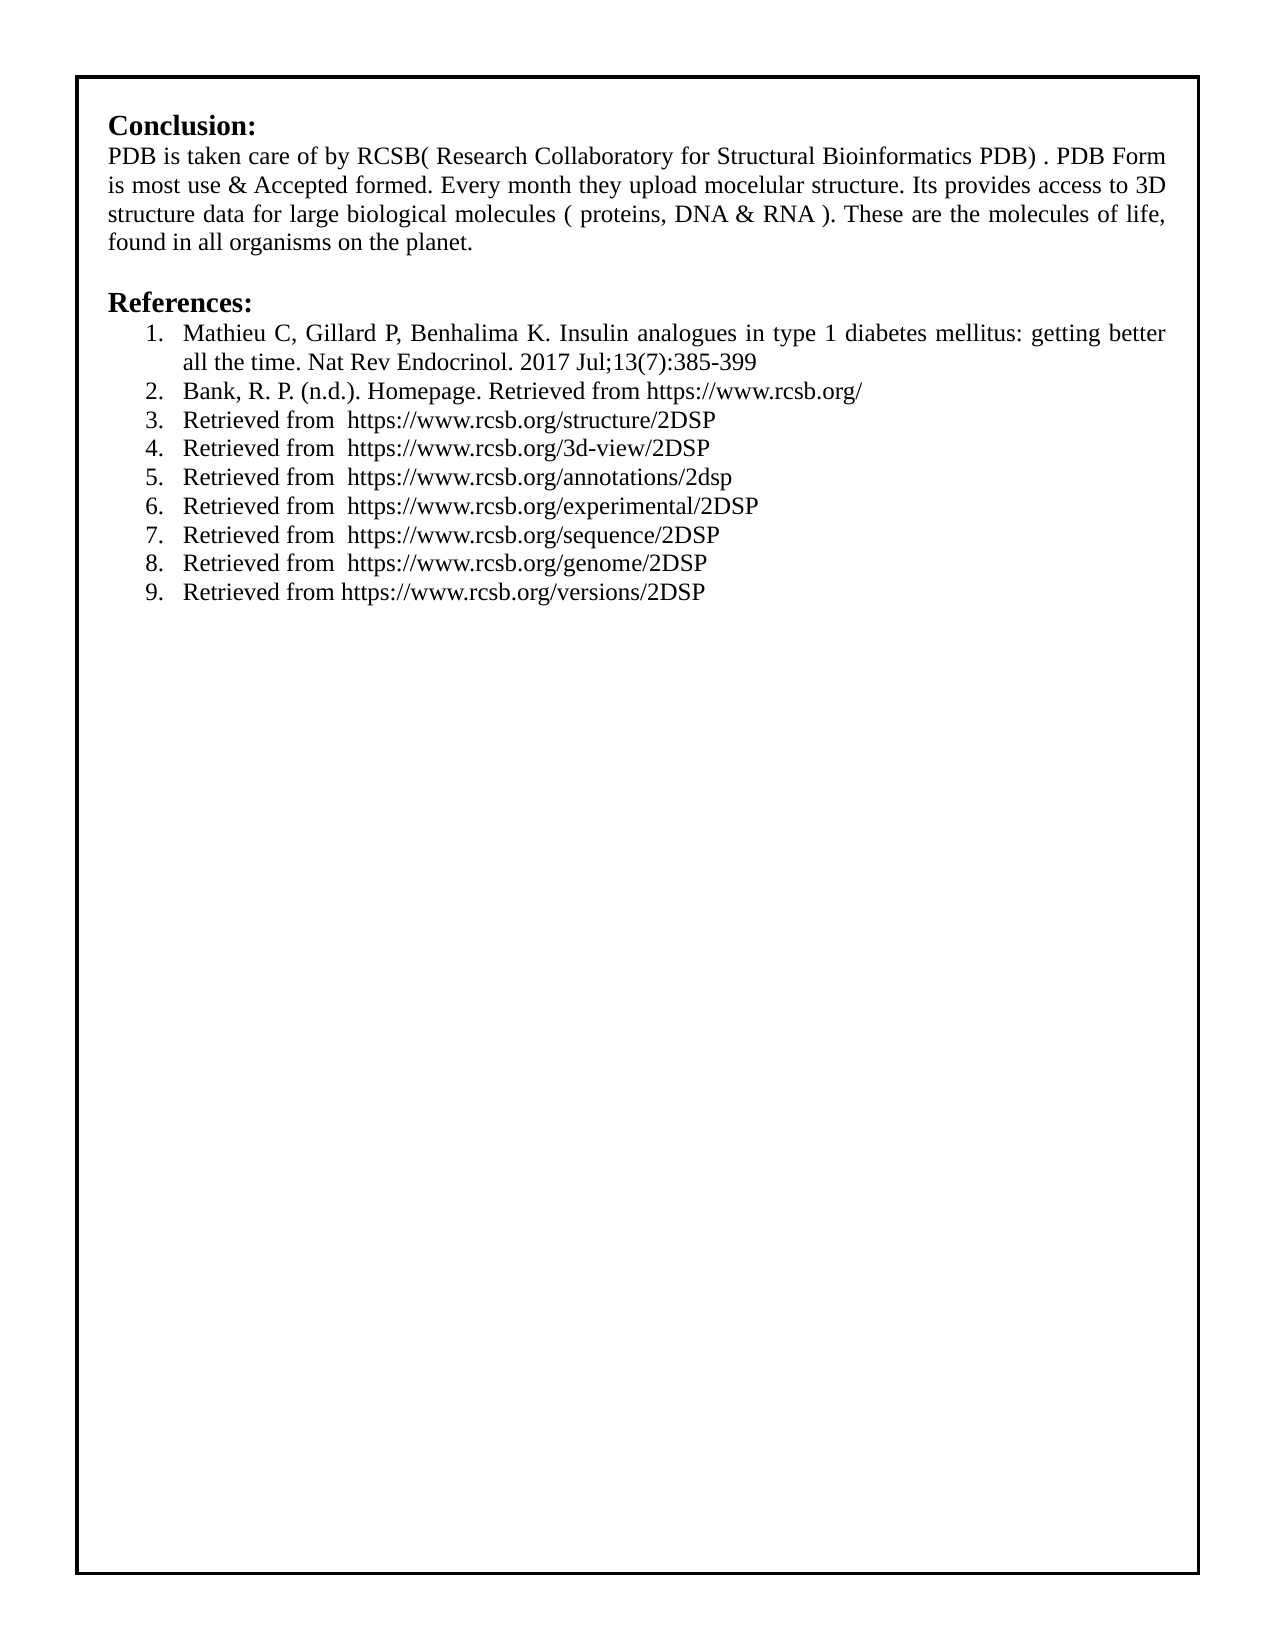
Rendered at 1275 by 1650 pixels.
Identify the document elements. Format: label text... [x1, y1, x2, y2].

list Retrieved from https://www.rcsb.org/versions/2DSP [145, 577, 1167, 606]
text Conclusion: [108, 108, 1167, 141]
list Retrieved from https://www.rcsb.org/genome/2DSP [145, 548, 1167, 577]
list Retrieved from https://www.rcsb.org/annotations/2dsp [145, 462, 1167, 491]
text PDB is taken care of by RCSB( Research Collaboratory for Structural Bioinformatics PDB) . PDB Form is most use & Accepted formed. Every month they upload mocelular structure. Its provides access to 3D structure data for large biological molecules ( proteins, DNA & RNA ). These are the molecules of life, found in all organisms on the planet. [108, 141, 1167, 256]
list Bank, R. P. (n.d.). Homepage. Retrieved from https://www.rcsb.org/ [145, 376, 1167, 405]
list Retrieved from https://www.rcsb.org/experimental/2DSP [145, 491, 1167, 520]
list Retrieved from https://www.rcsb.org/3d-view/2DSP [145, 433, 1167, 462]
list Retrieved from https://www.rcsb.org/sequence/2DSP [145, 520, 1167, 548]
list Mathieu C, Gillard P, Benhalima K. Insulin analogues in type 1 diabetes mellitus: getting better all the time. Nat Rev Endocrinol. 2017 Jul;13(7):385-399 [145, 318, 1167, 376]
list Retrieved from https://www.rcsb.org/structure/2DSP [145, 405, 1167, 433]
text References: [108, 285, 1167, 318]
